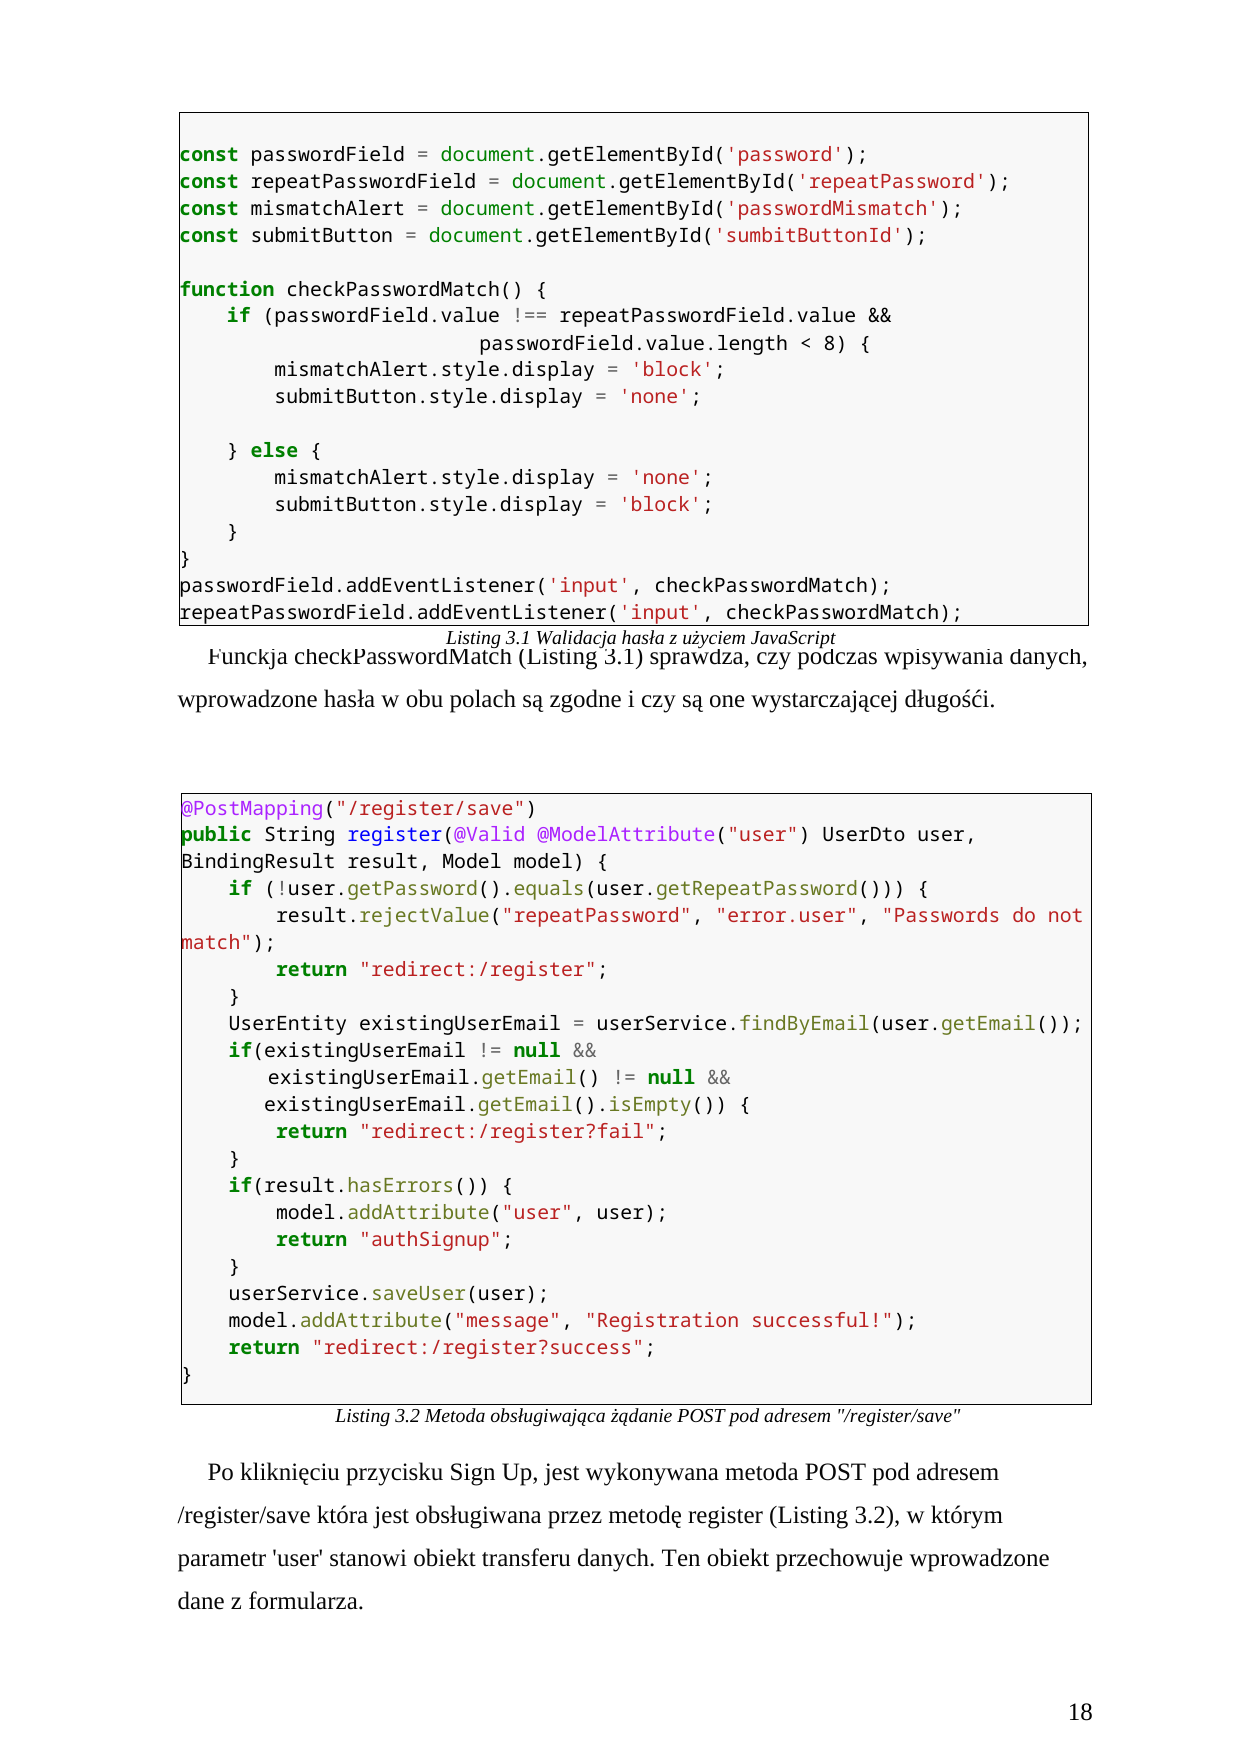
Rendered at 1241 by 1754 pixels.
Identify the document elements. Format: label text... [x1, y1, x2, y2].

text Po kliknięciu przycisku Sign Up, jest wykonywana metoda POST pod adresem /register/save która jest obsługiwana przez metodę register (Listing 3.2), w którym parametr 'user' stanowi obiekt transferu danych. Ten obiekt przechowuje wprowadzone dane z formularza. [177, 1457, 1092, 1615]
text Funckja checkPasswordMatch (Listing 3.1) sprawdza, czy podczas wpisywania danych, wprowadzone hasła w obu polach są zgodne i czy są one wystarczającej długośći. [177, 641, 1092, 713]
text Listing 3.1 Walidacja hasła z użyciem JavaScript [173, 106, 1078, 649]
text Listing 3.2 Metoda obsługiwająca żądanie POST pod adresem "/register/save" [181, 1405, 1084, 1427]
